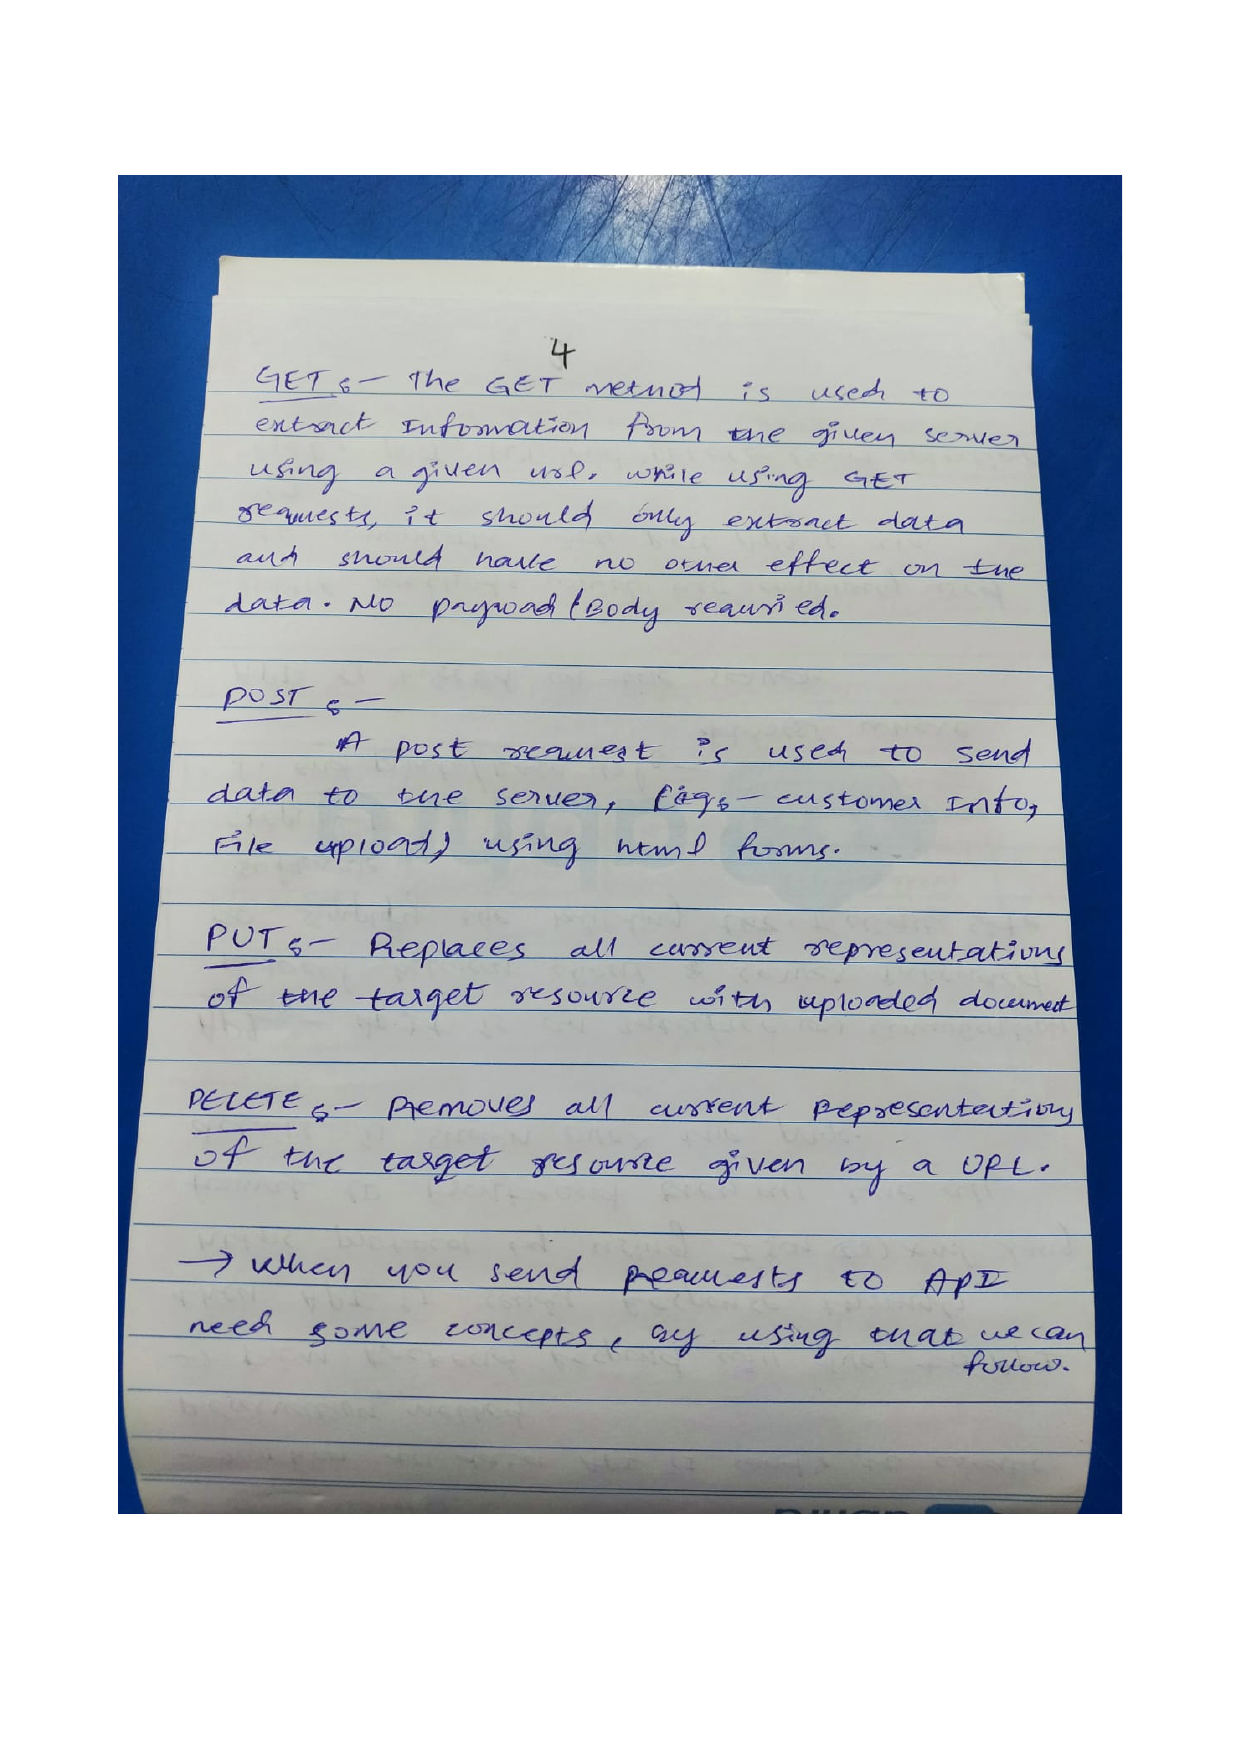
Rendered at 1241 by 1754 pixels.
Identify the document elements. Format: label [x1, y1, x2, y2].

picture [118, 175, 1123, 1514]
